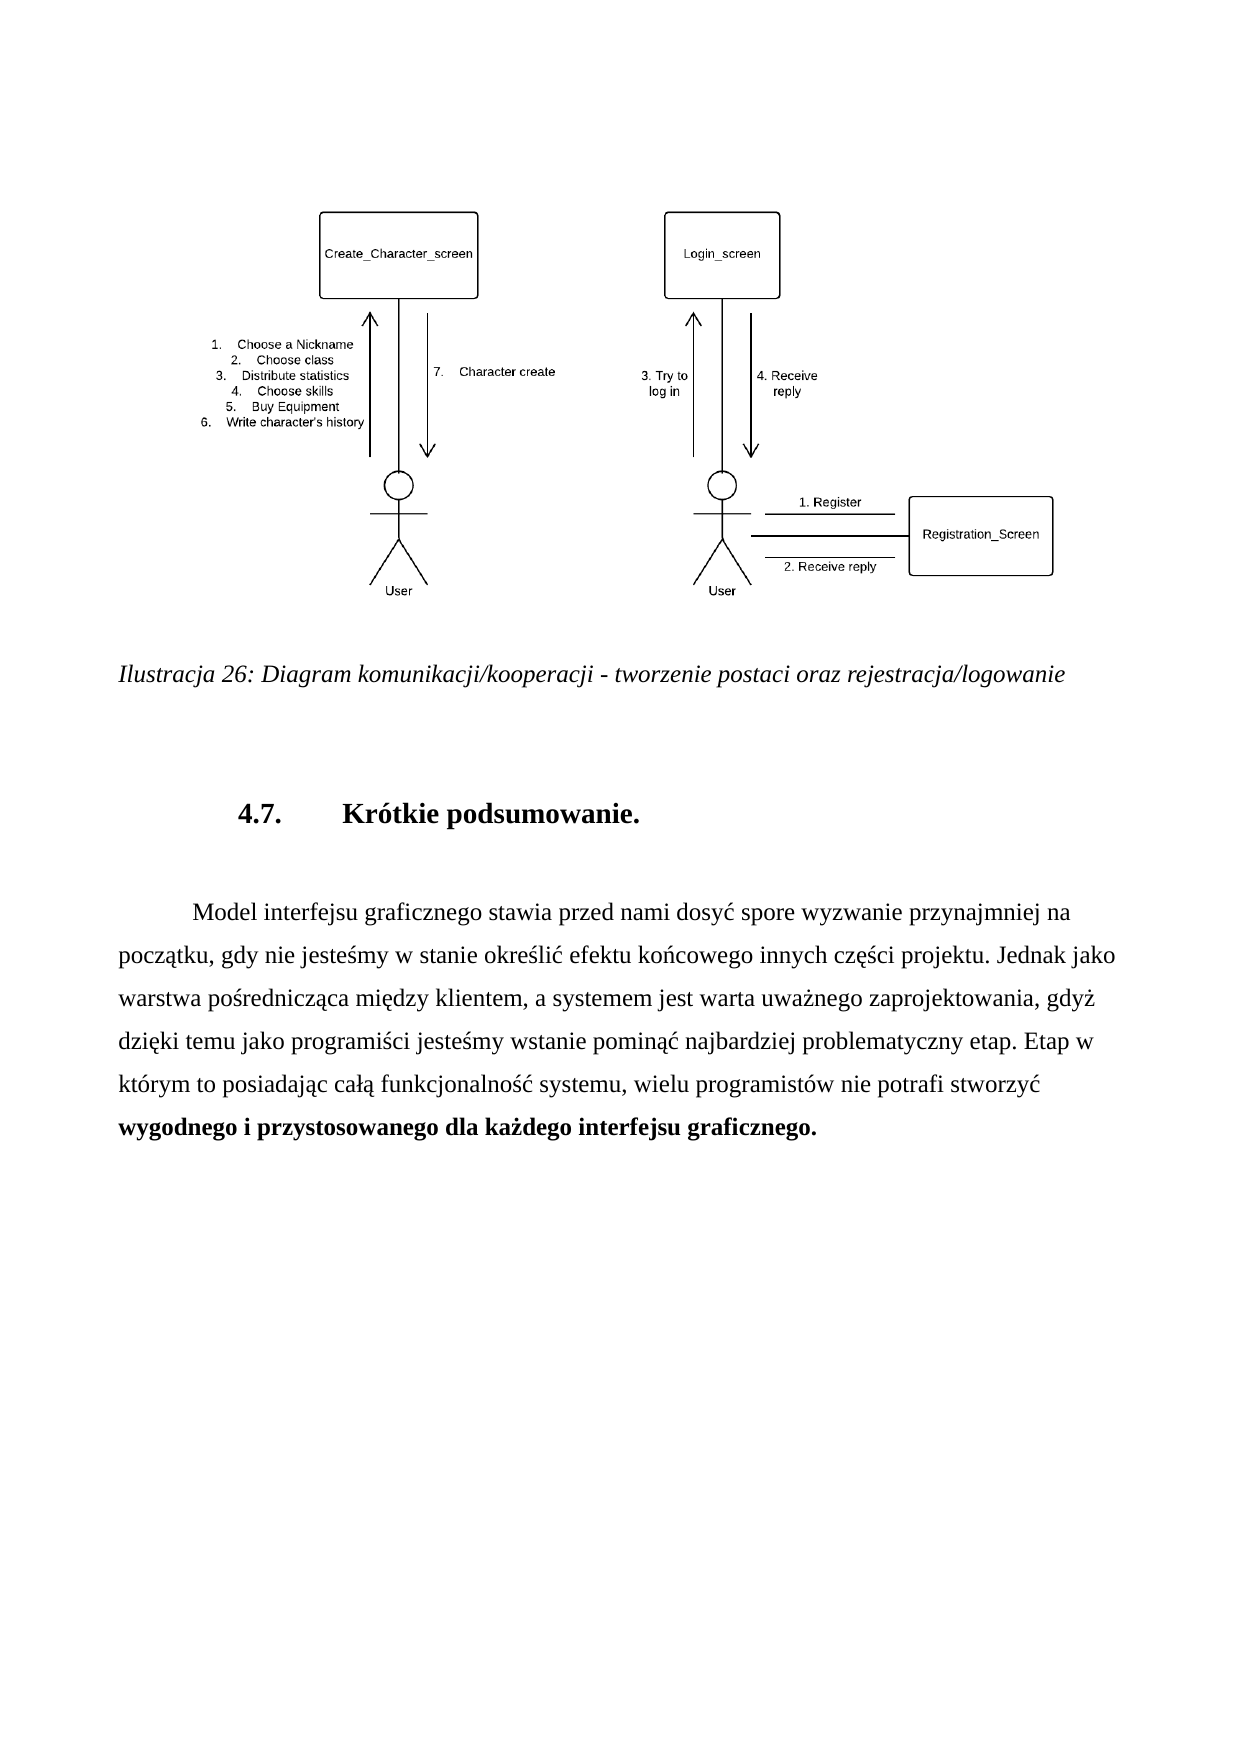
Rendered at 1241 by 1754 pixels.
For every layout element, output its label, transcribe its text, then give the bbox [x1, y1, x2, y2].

text Ilustracja 26: Diagram komunikacji/kooperacji - tworzenie postaci oraz rejestracja/logowanie [118, 660, 1122, 688]
picture [118, 140, 1123, 660]
text początku, gdy nie jesteśmy w stanie określić efektu końcowego innych części projektu. Jednak jako [118, 940, 1122, 969]
text którym to posiadając całą funkcjonalność systemu, wielu programistów nie potrafi stworzyć [118, 1069, 1122, 1098]
text wygodnego i przystosowanego dla każdego interfejsu graficznego. [118, 1112, 1122, 1141]
text dzięki temu jako programiści jesteśmy wstanie pominąć najbardziej problematyczny etap. Etap w [118, 1026, 1122, 1055]
list Krótkie podsumowanie. [231, 796, 1122, 880]
text warstwa pośrednicząca między klientem, a systemem jest warta uważnego zaprojektowania, gdyż [118, 983, 1122, 1012]
text Model interfejsu graficznego stawia przed nami dosyć spore wyzwanie przynajmniej na [118, 897, 1122, 926]
